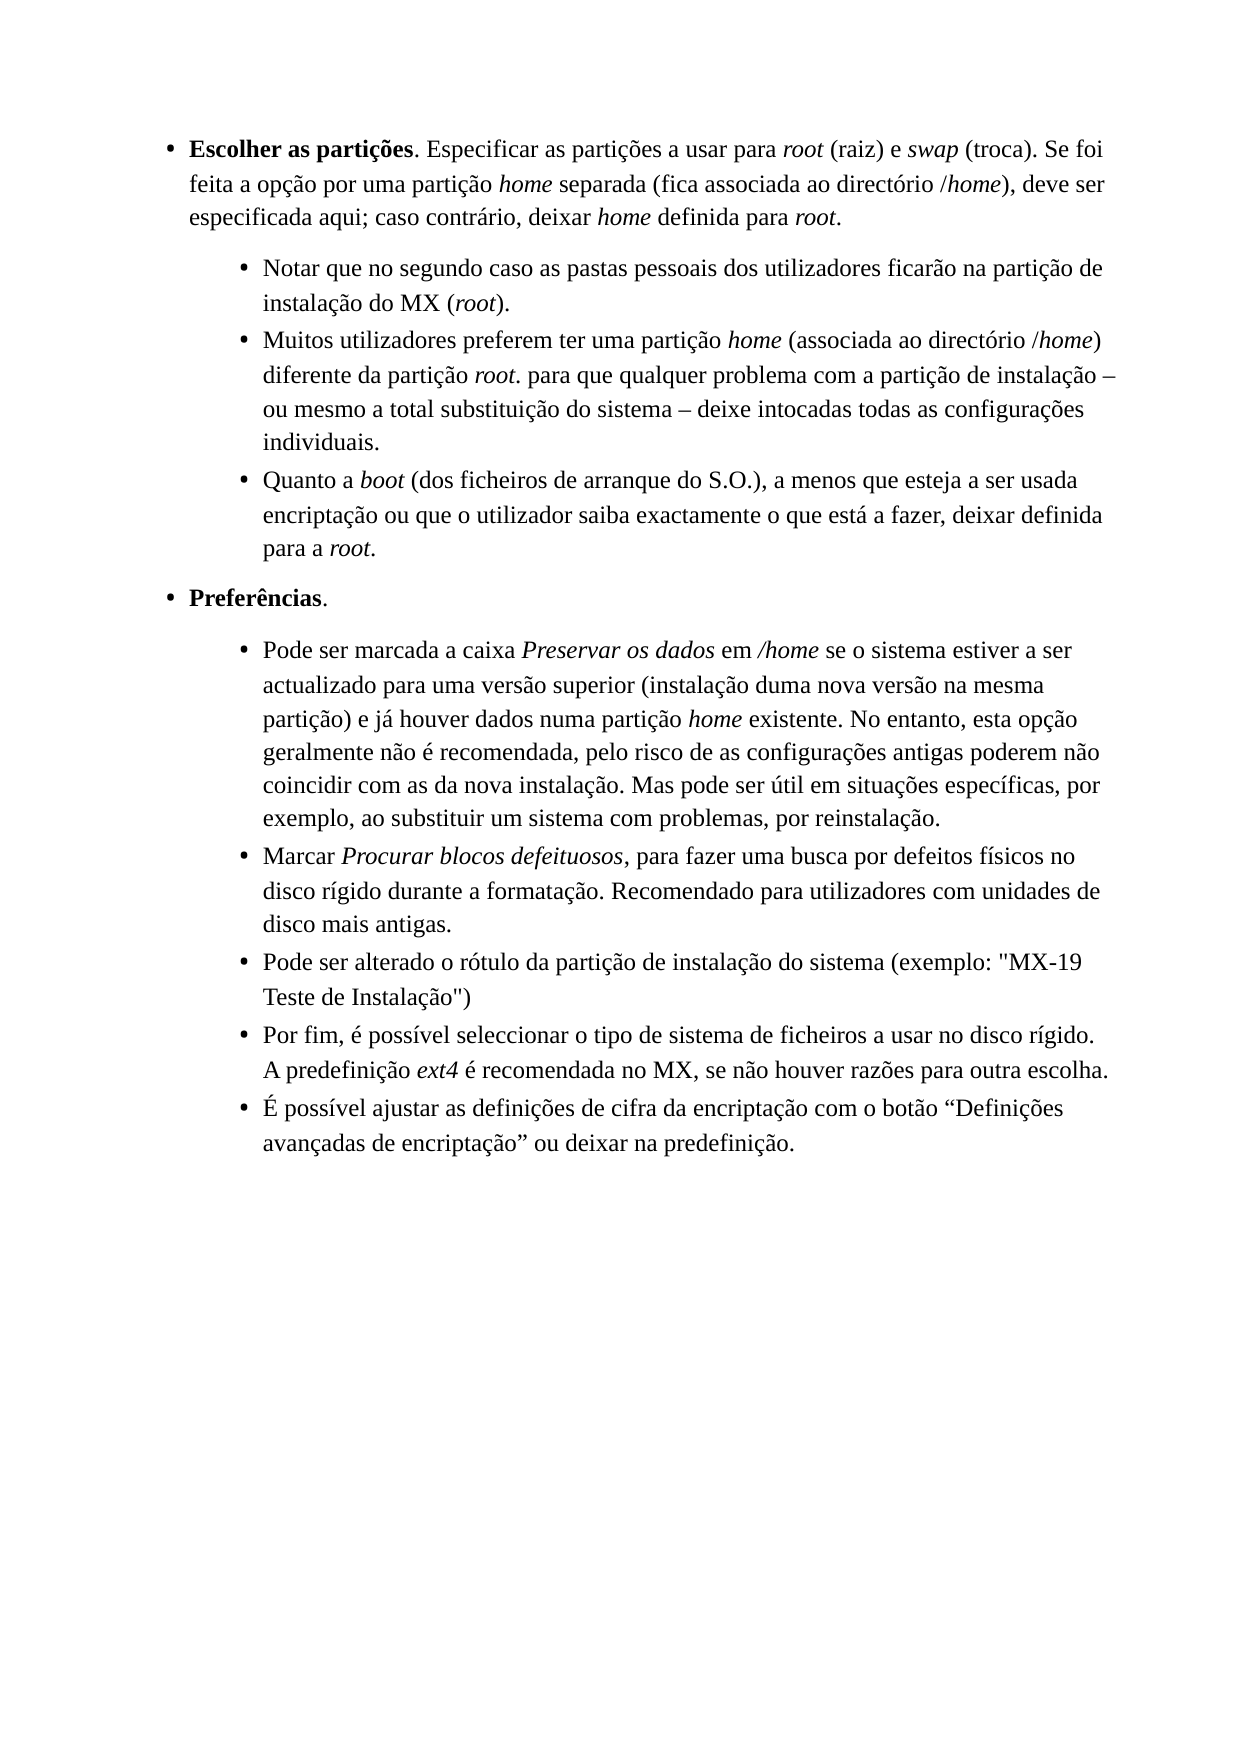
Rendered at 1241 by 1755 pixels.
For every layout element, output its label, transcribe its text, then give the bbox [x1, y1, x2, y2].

list É possível ajustar as definições de cifra da encriptação com o botão “Definições avançadas de encriptação” ou deixar na predefinição. [233, 1083, 1122, 1163]
list Notar que no segundo caso as pastas pessoais dos utilizadores ficarão na partição de instalação do MX (root). [233, 243, 1122, 316]
list Pode ser marcada a caixa Preservar os dados em /home se o sistema estiver a ser actualizado para uma versão superior (instalação duma nova versão na mesma partição) e já houver dados numa partição home existente. No entanto, esta opção geralmente não é recomendada, pelo risco de as configurações antigas poderem não coincidir com as da nova instalação. Mas pode ser útil em situações específicas, por exemplo, ao substituir um sistema com problemas, por reinstalação. [233, 626, 1122, 831]
list Escolher as partições. Especificar as partições a usar para root (raiz) e swap (troca). Se foi feita a opção por uma partição home separada (fica associada ao directório /home), deve ser especificada aqui; caso contrário, deixar home definida para root. [159, 124, 1122, 237]
list Muitos utilizadores preferem ter uma partição home (associada ao directório /home) diferente da partição root. para que qualquer problema com a partição de instalação – ou mesmo a total substituição do sistema – deixe intocadas todas as configurações individuais. [233, 316, 1122, 455]
list Marcar Procurar blocos defeituosos, para fazer uma busca por defeitos físicos no disco rígido durante a formatação. Recomendado para utilizadores com unidades de disco mais antigas. [233, 831, 1122, 937]
list Pode ser alterado o rótulo da partição de instalação do sistema (exemplo: "MX-19 Teste de Instalação") [233, 937, 1122, 1010]
list Quanto a boot (dos ficheiros de arranque do S.O.), a menos que esteja a ser usada encriptação ou que o utilizador saiba exactamente o que está a fazer, deixar definida para a root. [233, 455, 1122, 568]
list Preferências. [159, 573, 1122, 620]
list Por fim, é possível seleccionar o tipo de sistema de ficheiros a usar no disco rígido. A predefinição ext4 é recomendada no MX, se não houver razões para outra escolha. [233, 1010, 1122, 1083]
